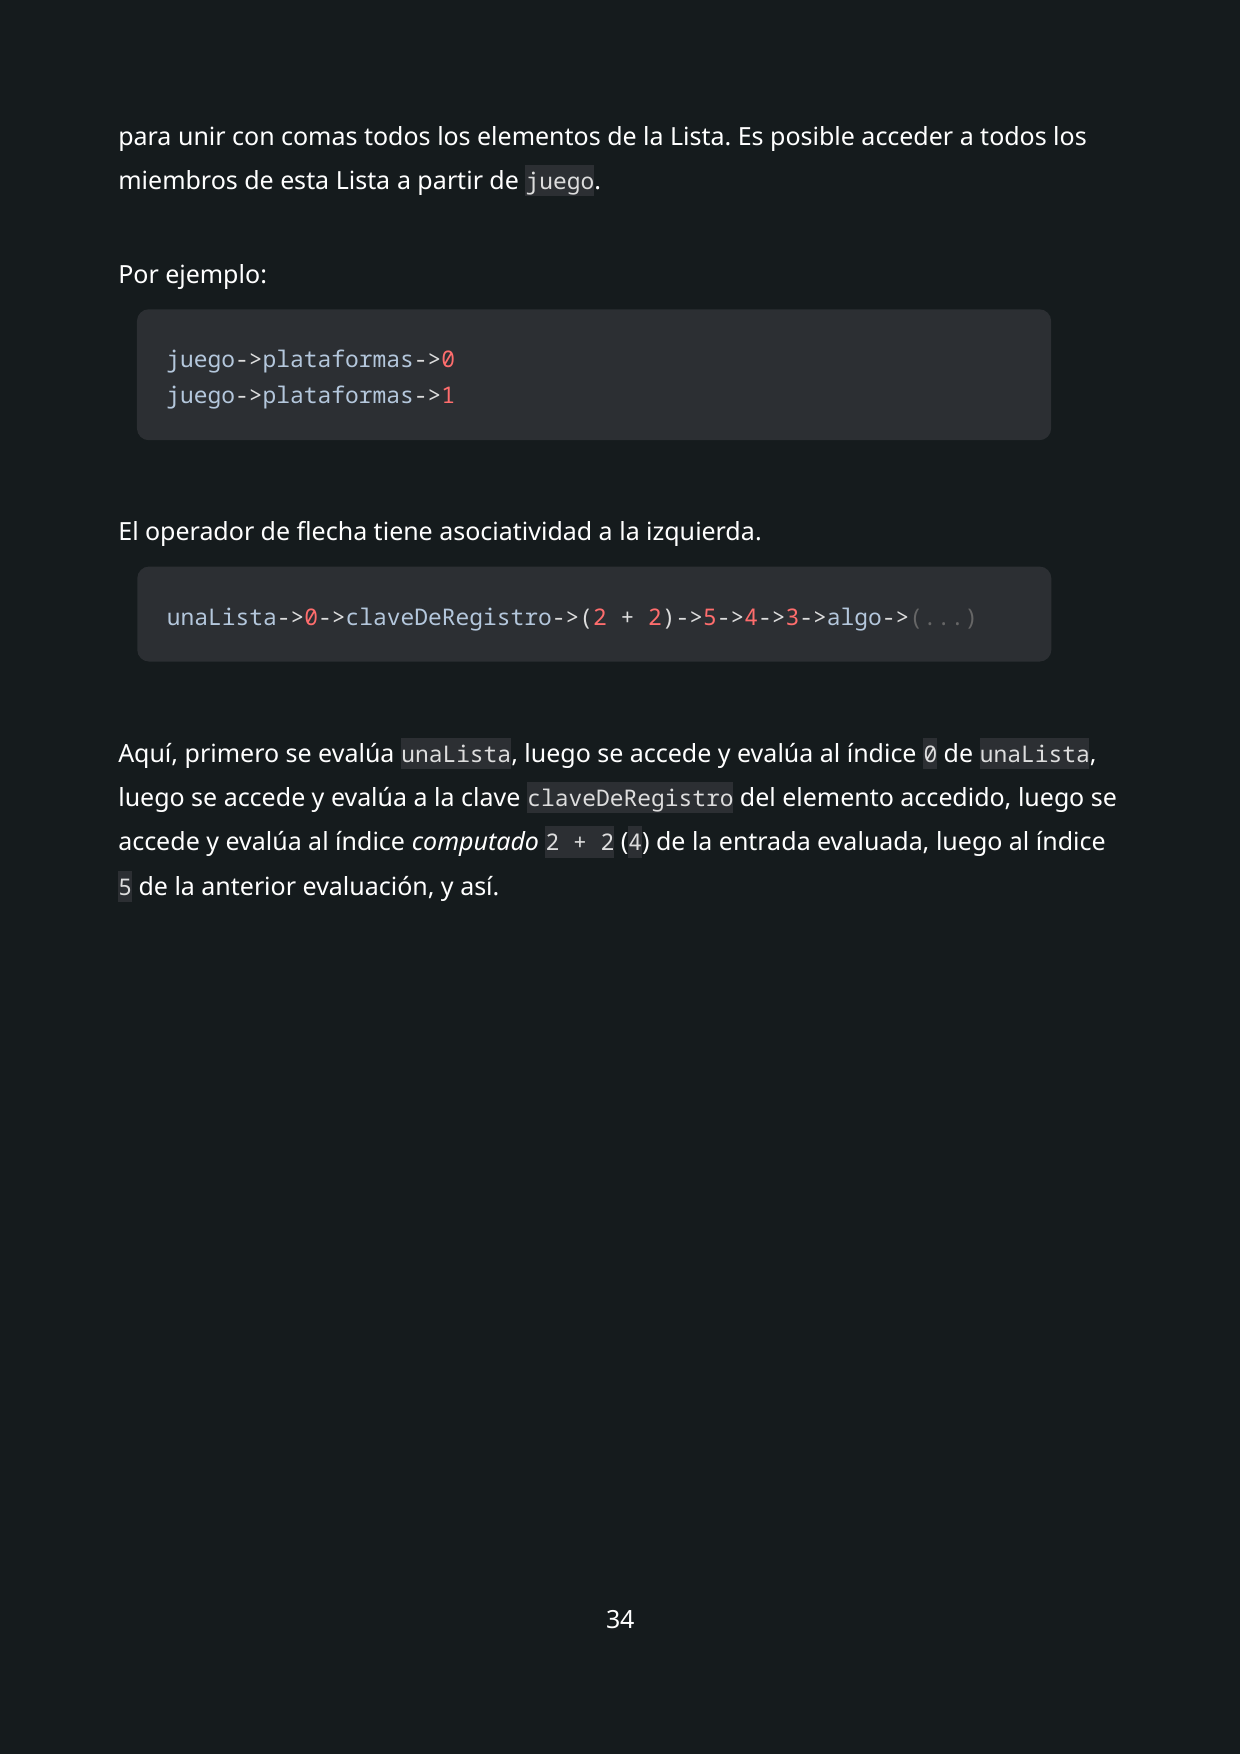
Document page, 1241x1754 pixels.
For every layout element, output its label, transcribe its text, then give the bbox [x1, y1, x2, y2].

text para unir con comas todos los elementos de la Lista. Es posible acceder a todos los miembros de esta Lista a partir de juego. [118, 118, 1122, 196]
text Aquí, primero se evalúa unaLista, luego se accede y evalúa al índice 0 de unaLista, luego se accede y evalúa a la clave claveDeRegistro del elemento accedido, luego se accede y evalúa al índice computado 2 + 2 (4) de la entrada evaluada, luego al índice 5 de la anterior evaluación, y así. [118, 736, 1122, 902]
text Por ejemplo: [118, 257, 1122, 291]
text El operador de flecha tiene asociatividad a la izquierda. [118, 514, 1122, 548]
